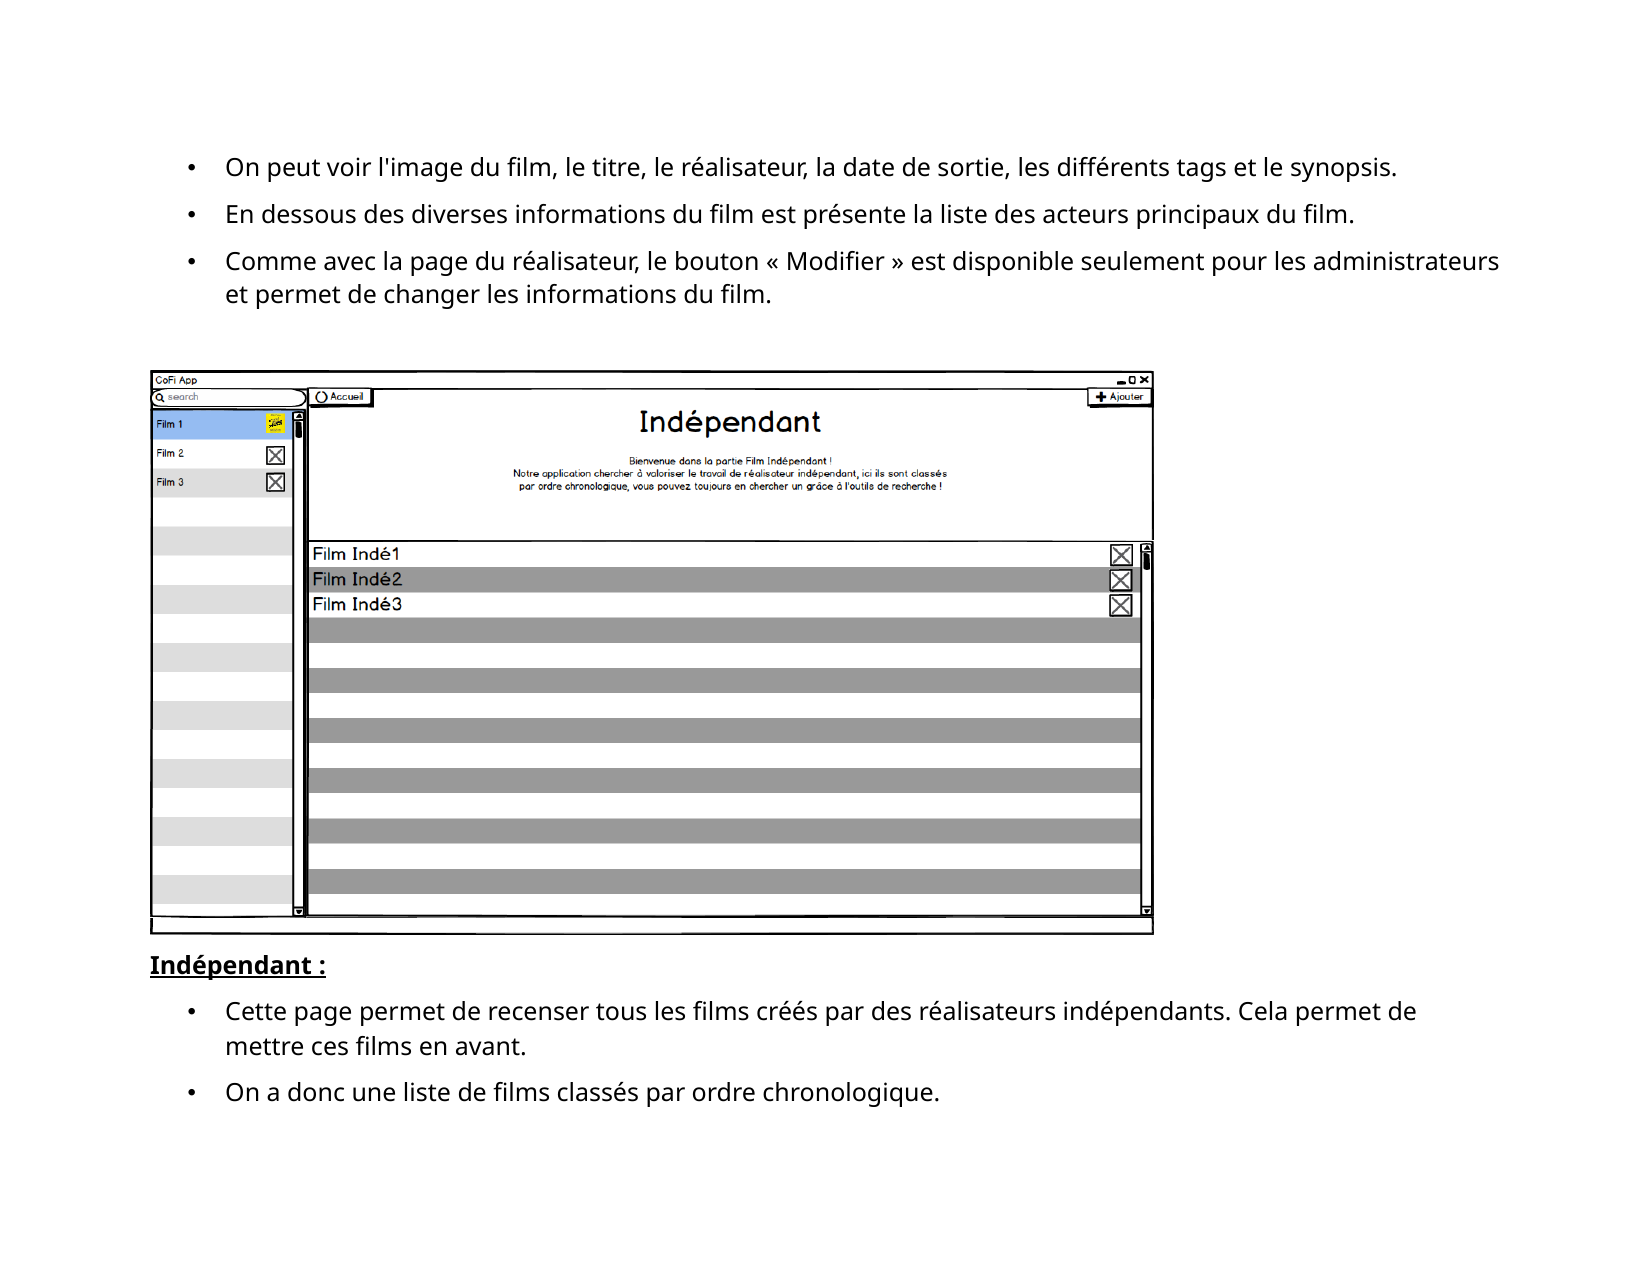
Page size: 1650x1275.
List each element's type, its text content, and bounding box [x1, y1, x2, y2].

list En dessous des diverses informations du film est présente la liste des acteurs principaux du film. [187, 197, 1500, 231]
list On peut voir l'image du film, le titre, le réalisateur, la date de sortie, les différents tags et le synopsis. [187, 150, 1500, 184]
list Comme avec la page du réalisateur, le bouton « Modifier » est disponible seulement pour les administrateurs et permet de changer les informations du film. [187, 243, 1500, 311]
text Indépendant : [150, 947, 1500, 982]
picture [150, 370, 1154, 935]
list Cette page permet de recenser tous les films créés par des réalisateurs indépendants. Cela permet de mettre ces films en avant. [187, 994, 1500, 1062]
list On a donc une liste de films classés par ordre chronologique. [187, 1075, 1500, 1109]
